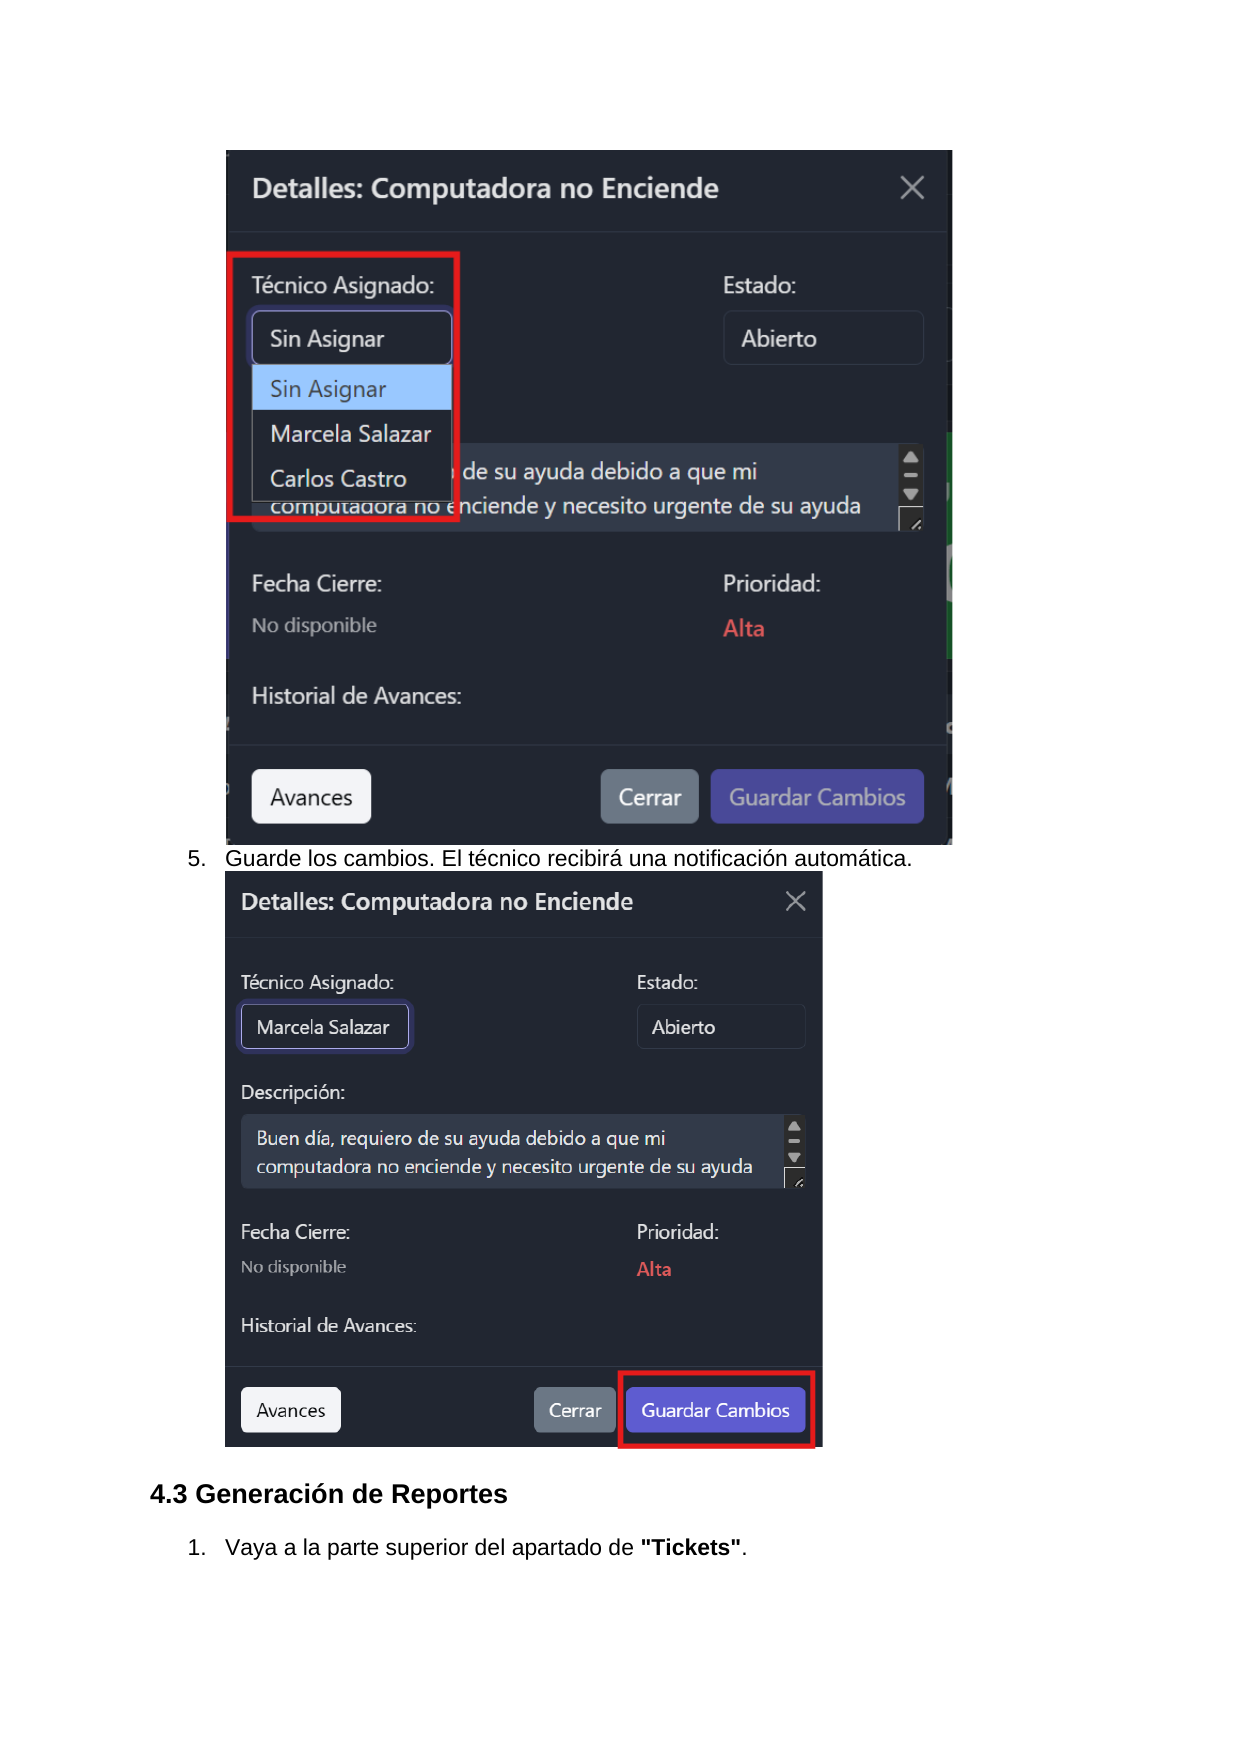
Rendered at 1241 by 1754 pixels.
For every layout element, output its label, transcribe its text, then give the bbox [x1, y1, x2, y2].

list [953, 150, 1090, 845]
picture [225, 150, 953, 845]
subtitle 4.3 Generación de Reportes [150, 1478, 1090, 1509]
list [187, 150, 225, 845]
picture [225, 871, 823, 1449]
list Vaya a la parte superior del apartado de "Tickets". [187, 1534, 1090, 1561]
list Guarde los cambios. El técnico recibirá una notificación automática. [187, 845, 1090, 1449]
